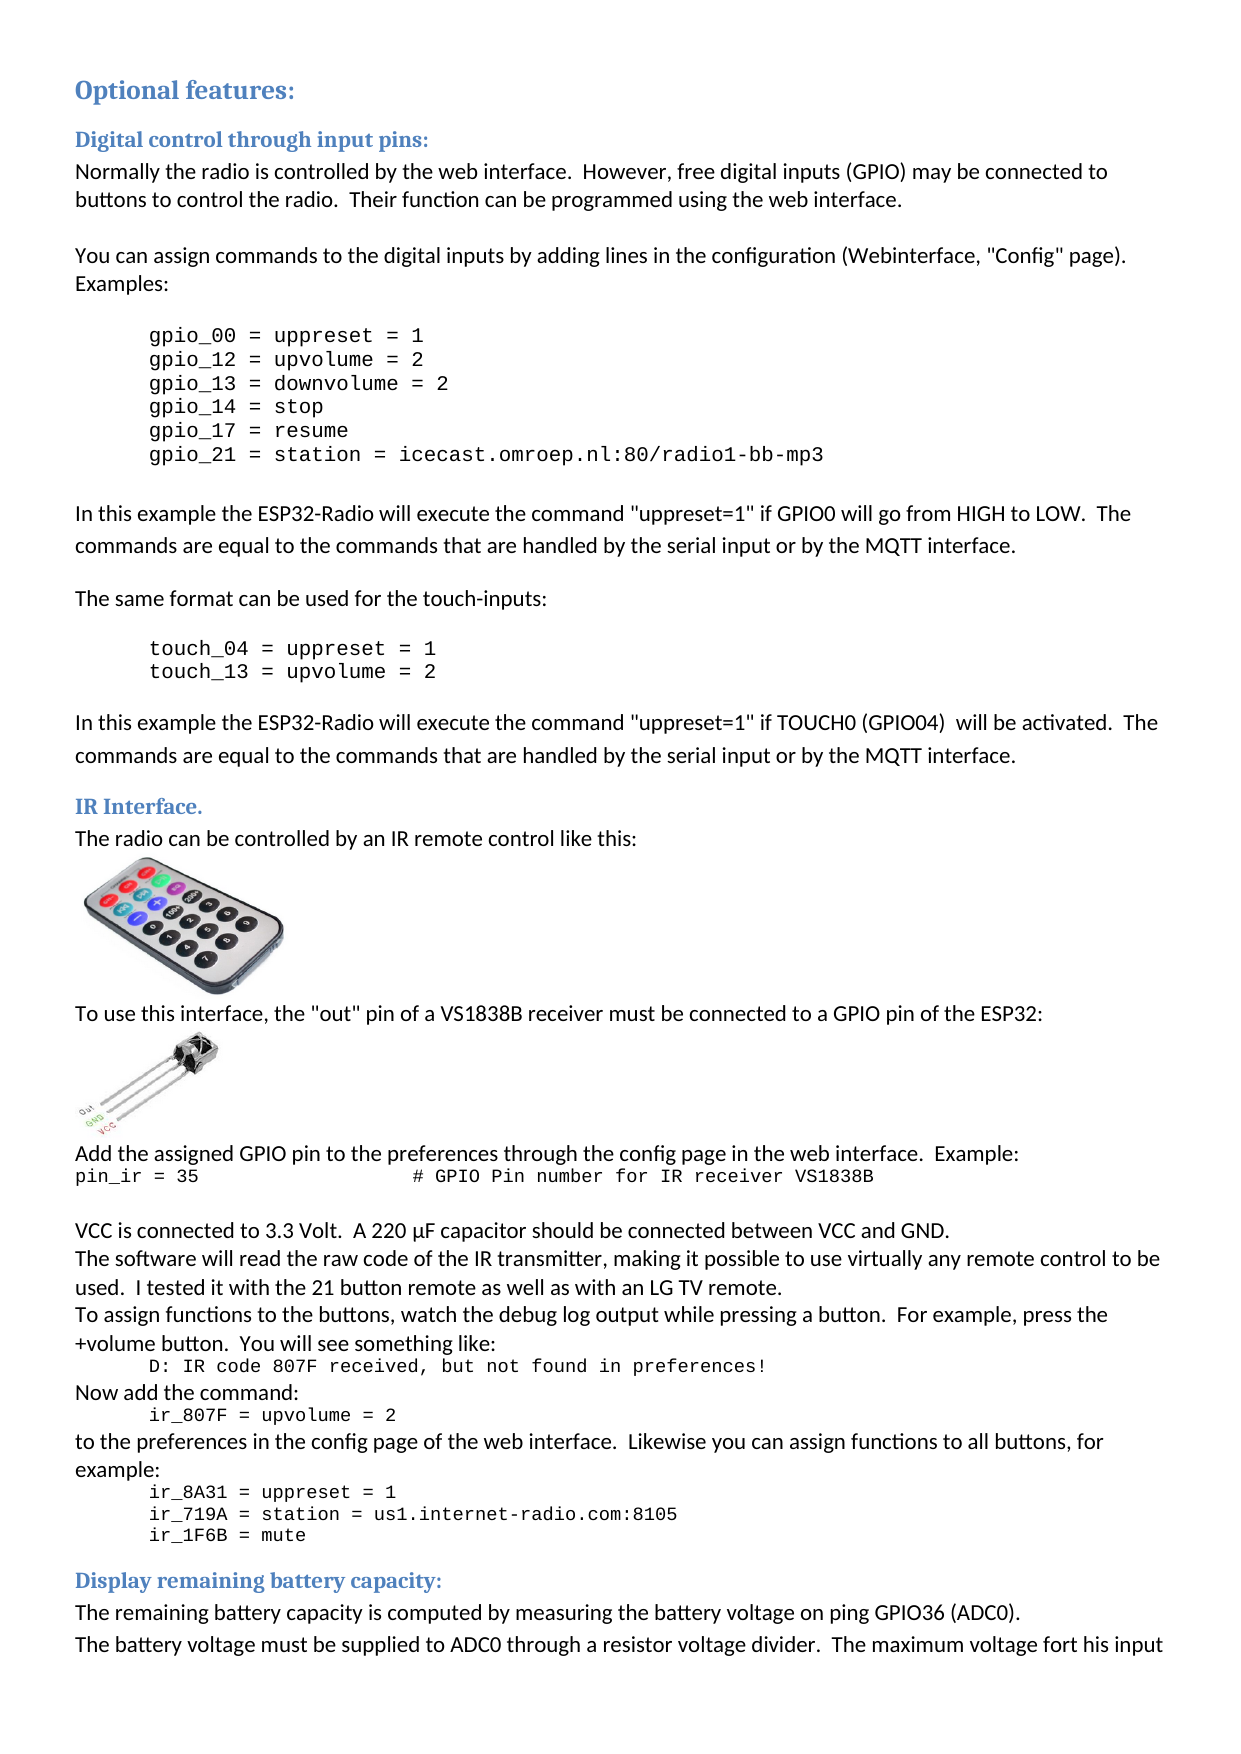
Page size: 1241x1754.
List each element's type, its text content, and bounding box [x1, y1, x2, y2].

text The same format can be used for the touch-inputs: [75, 584, 1165, 613]
text Normally the radio is controlled by the web interface. However, free digital inputs (GPIO) may be connected to buttons to control the radio. Their function can be programmed using the web interface. [75, 157, 1165, 241]
text In this example the ESP32-Radio will execute the command "uppreset=1" if GPIO0 will go from HIGH to LOW. The commands are equal to the commands that are handled by the serial input or by the MQTT interface. [75, 467, 1165, 559]
text D: IR code 807F received, but not found in preferences! [149, 1357, 1165, 1378]
text You can assign commands to the digital inputs by adding lines in the configuration (Webinterface, "Config" page). Examples: [75, 241, 1165, 297]
subtitle Display remaining battery capacity: [75, 1568, 1165, 1594]
picture [75, 1026, 224, 1140]
text ir_8A31 = uppreset = 1 [149, 1483, 1165, 1504]
text To assign functions to the buttons, watch the debug log output while pressing a button. For example, press the +volume button. You will see something like: [75, 1301, 1165, 1357]
picture [75, 852, 290, 999]
text ir_719A = station = us1.internet-radio.com:8105 [149, 1504, 1165, 1526]
subtitle IR Interface. [75, 794, 1165, 820]
text gpio_21 = station = icecast.omroep.nl:80/radio1-bb-mp3 [149, 443, 1165, 467]
text gpio_17 = resume [149, 420, 1165, 443]
text The remaining battery capacity is computed by measuring the battery voltage on ping GPIO36 (ADC0). The battery voltage must be supplied to ADC0 through a resistor voltage divider. The maximum voltage fort his input [75, 1598, 1165, 1658]
text ir_807F = upvolume = 2 [149, 1406, 1165, 1427]
text VCC is connected to 3.3 Volt. A 220 µF capacitor should be connected between VCC and GND. [75, 1217, 1165, 1244]
text Now add the command: [75, 1378, 1165, 1406]
subtitle Digital control through input pins: [75, 127, 1165, 153]
text gpio_00 = uppreset = 1 [149, 325, 1165, 349]
text Add the assigned GPIO pin to the preferences through the config page in the web interface. Example: [75, 1027, 1165, 1167]
text Optional features: [75, 75, 1165, 106]
text touch_13 = upvolume = 2 [149, 661, 1165, 685]
text gpio_12 = upvolume = 2 [149, 349, 1165, 373]
text The radio can be controlled by an IR remote control like this: [75, 824, 1165, 852]
text In this example the ESP32-Radio will execute the command "uppreset=1" if TOUCH0 (GPIO04) will be activated. The commands are equal to the commands that are handled by the serial input or by the MQTT interface. [75, 708, 1165, 769]
text pin_ir = 35 # GPIO Pin number for IR receiver VS1838B [75, 1167, 1165, 1188]
text to the preferences in the config page of the web interface. Likewise you can assign functions to all buttons, for example: [75, 1427, 1165, 1483]
text To use this interface, the "out" pin of a VS1838B receiver must be connected to a GPIO pin of the ESP32: [75, 999, 1165, 1027]
text gpio_14 = stop [149, 396, 1165, 420]
text touch_04 = uppreset = 1 [149, 638, 1165, 661]
text gpio_13 = downvolume = 2 [149, 373, 1165, 396]
text The software will read the raw code of the IR transmitter, making it possible to use virtually any remote control to be used. I tested it with the 21 button remote as well as with an LG TV remote. [75, 1244, 1165, 1301]
text ir_1F6B = mute [149, 1526, 1165, 1547]
